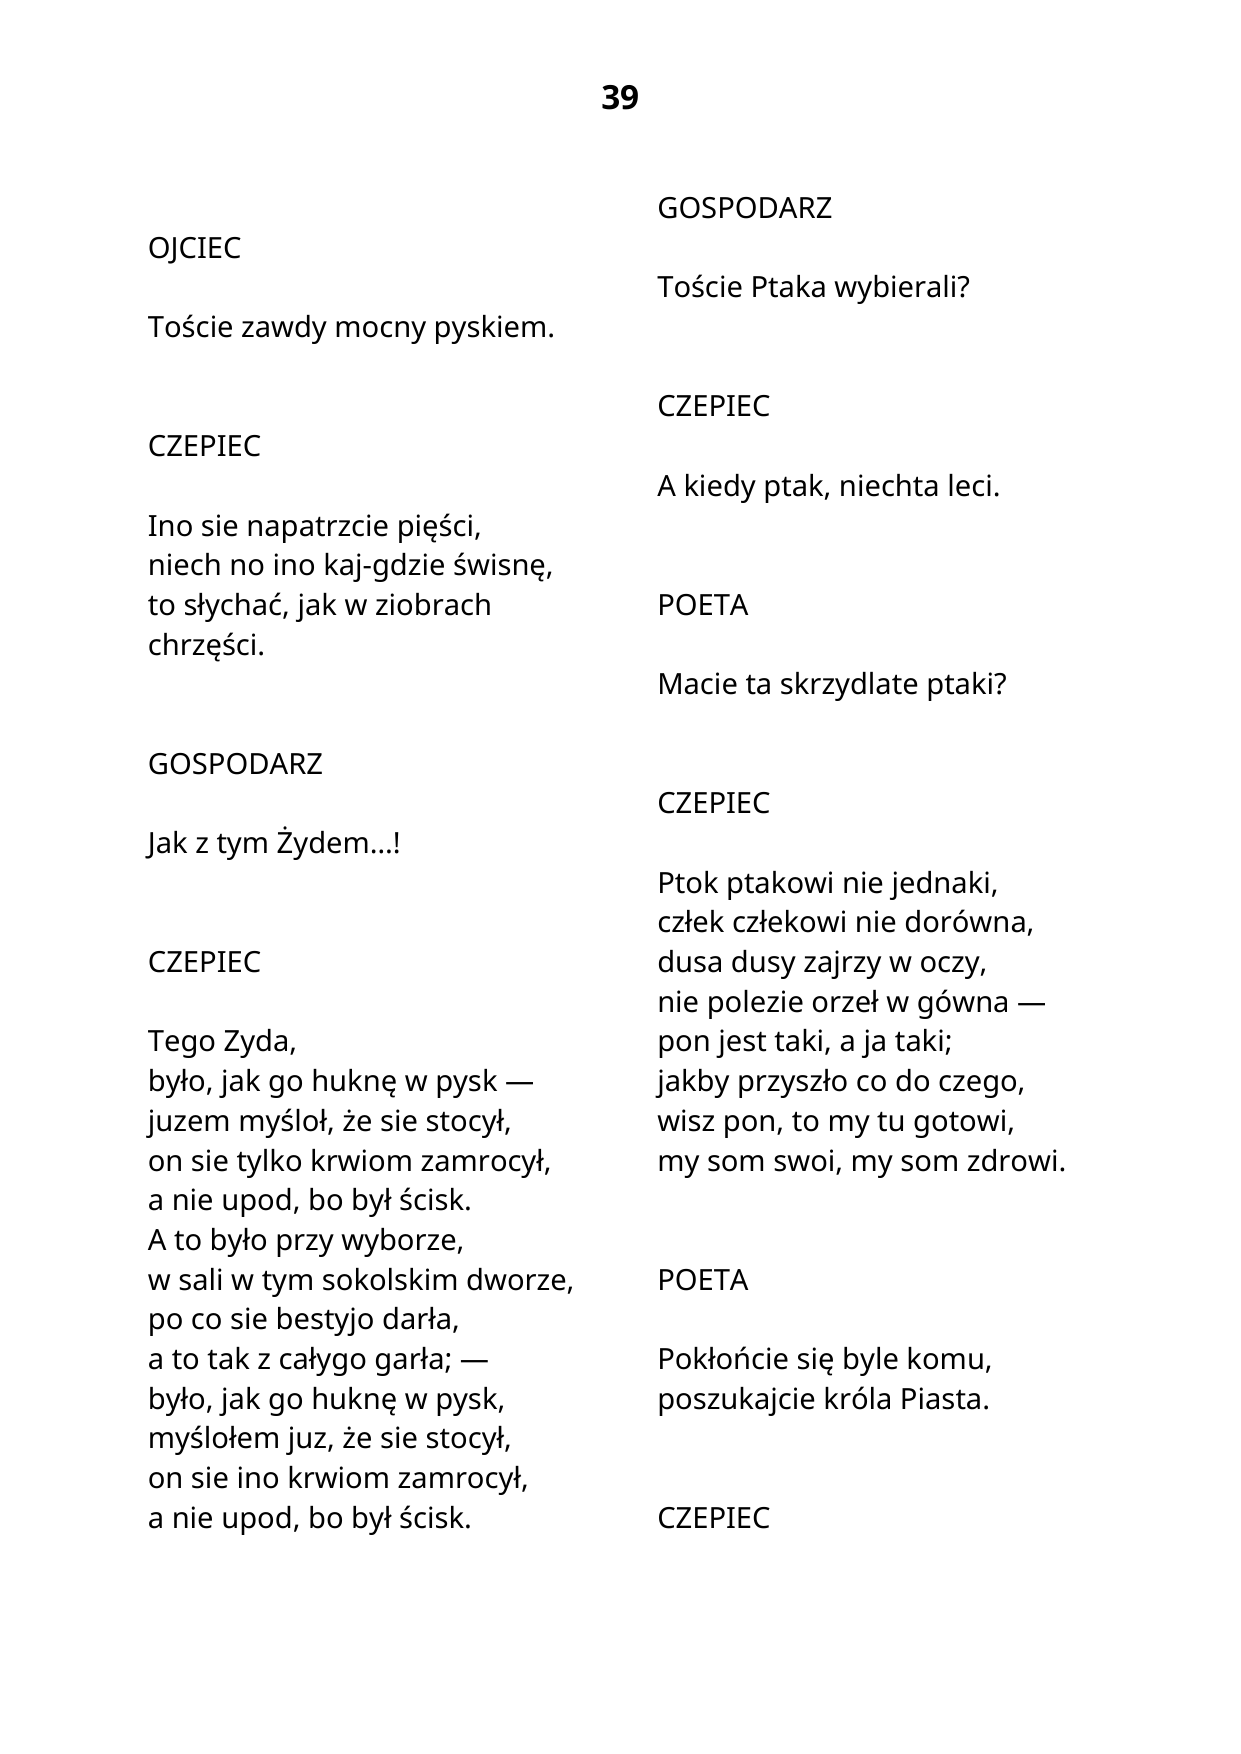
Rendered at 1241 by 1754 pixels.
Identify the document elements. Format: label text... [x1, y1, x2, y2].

text a to tak z całygo garła; — [148, 1338, 583, 1378]
text CZEPIEC [657, 386, 1093, 425]
text Jak z tym Żydem…! [148, 822, 583, 862]
text człek człekowi nie dorówna, [657, 902, 1093, 941]
text Macie ta skrzydlate ptaki? [657, 663, 1093, 703]
text A to było przy wyborze, [148, 1219, 583, 1259]
text POETA [657, 584, 1093, 624]
text w sali w tym sokolskim dworze, [148, 1259, 583, 1298]
text my som swoi, my som zdrowi. [657, 1140, 1093, 1179]
text Pokłońcie się byle komu, [657, 1338, 1093, 1378]
text pon jest taki, a ja taki; [657, 1021, 1093, 1060]
text CZEPIEC [657, 783, 1093, 822]
text CZEPIEC [657, 1497, 1093, 1537]
text Ptok ptakowi nie jednaki, [657, 862, 1093, 902]
text było, jak go huknę w pysk, [148, 1378, 583, 1418]
text GOSPODARZ [148, 743, 583, 783]
text juzem myśloł, że sie stocył, [148, 1100, 583, 1140]
text myślołem juz, że sie stocył, [148, 1418, 583, 1457]
text jakby przyszło co do czego, [657, 1060, 1093, 1100]
text to słychać, jak w ziobrach chrzęści. [148, 584, 583, 663]
text Tego Zyda, [148, 1021, 583, 1060]
text a nie upod, bo był ścisk. [148, 1497, 583, 1537]
text on sie tylko krwiom zamrocył, [148, 1140, 583, 1179]
text OJCIEC [148, 227, 583, 267]
text Toście zawdy mocny pyskiem. [148, 306, 583, 346]
text poszukajcie króla Piasta. [657, 1378, 1093, 1418]
text A kiedy ptak, niechta leci. [657, 465, 1093, 505]
text nie polezie orzeł w gówna — [657, 981, 1093, 1021]
text CZEPIEC [148, 425, 583, 465]
text on sie ino krwiom zamrocył, [148, 1457, 583, 1497]
text wisz pon, to my tu gotowi, [657, 1100, 1093, 1140]
text GOSPODARZ [657, 187, 1093, 227]
text było, jak go huknę w pysk — [148, 1060, 583, 1100]
text niech no ino kaj-gdzie świsnę, [148, 544, 583, 584]
text Ino sie napatrzcie pięści, [148, 505, 583, 544]
text CZEPIEC [148, 941, 583, 981]
text dusa dusy zajrzy w oczy, [657, 941, 1093, 981]
text Toście Ptaka wybierali? [657, 267, 1093, 306]
text POETA [657, 1259, 1093, 1298]
text po co sie bestyjo darła, [148, 1298, 583, 1338]
text a nie upod, bo był ścisk. [148, 1179, 583, 1219]
